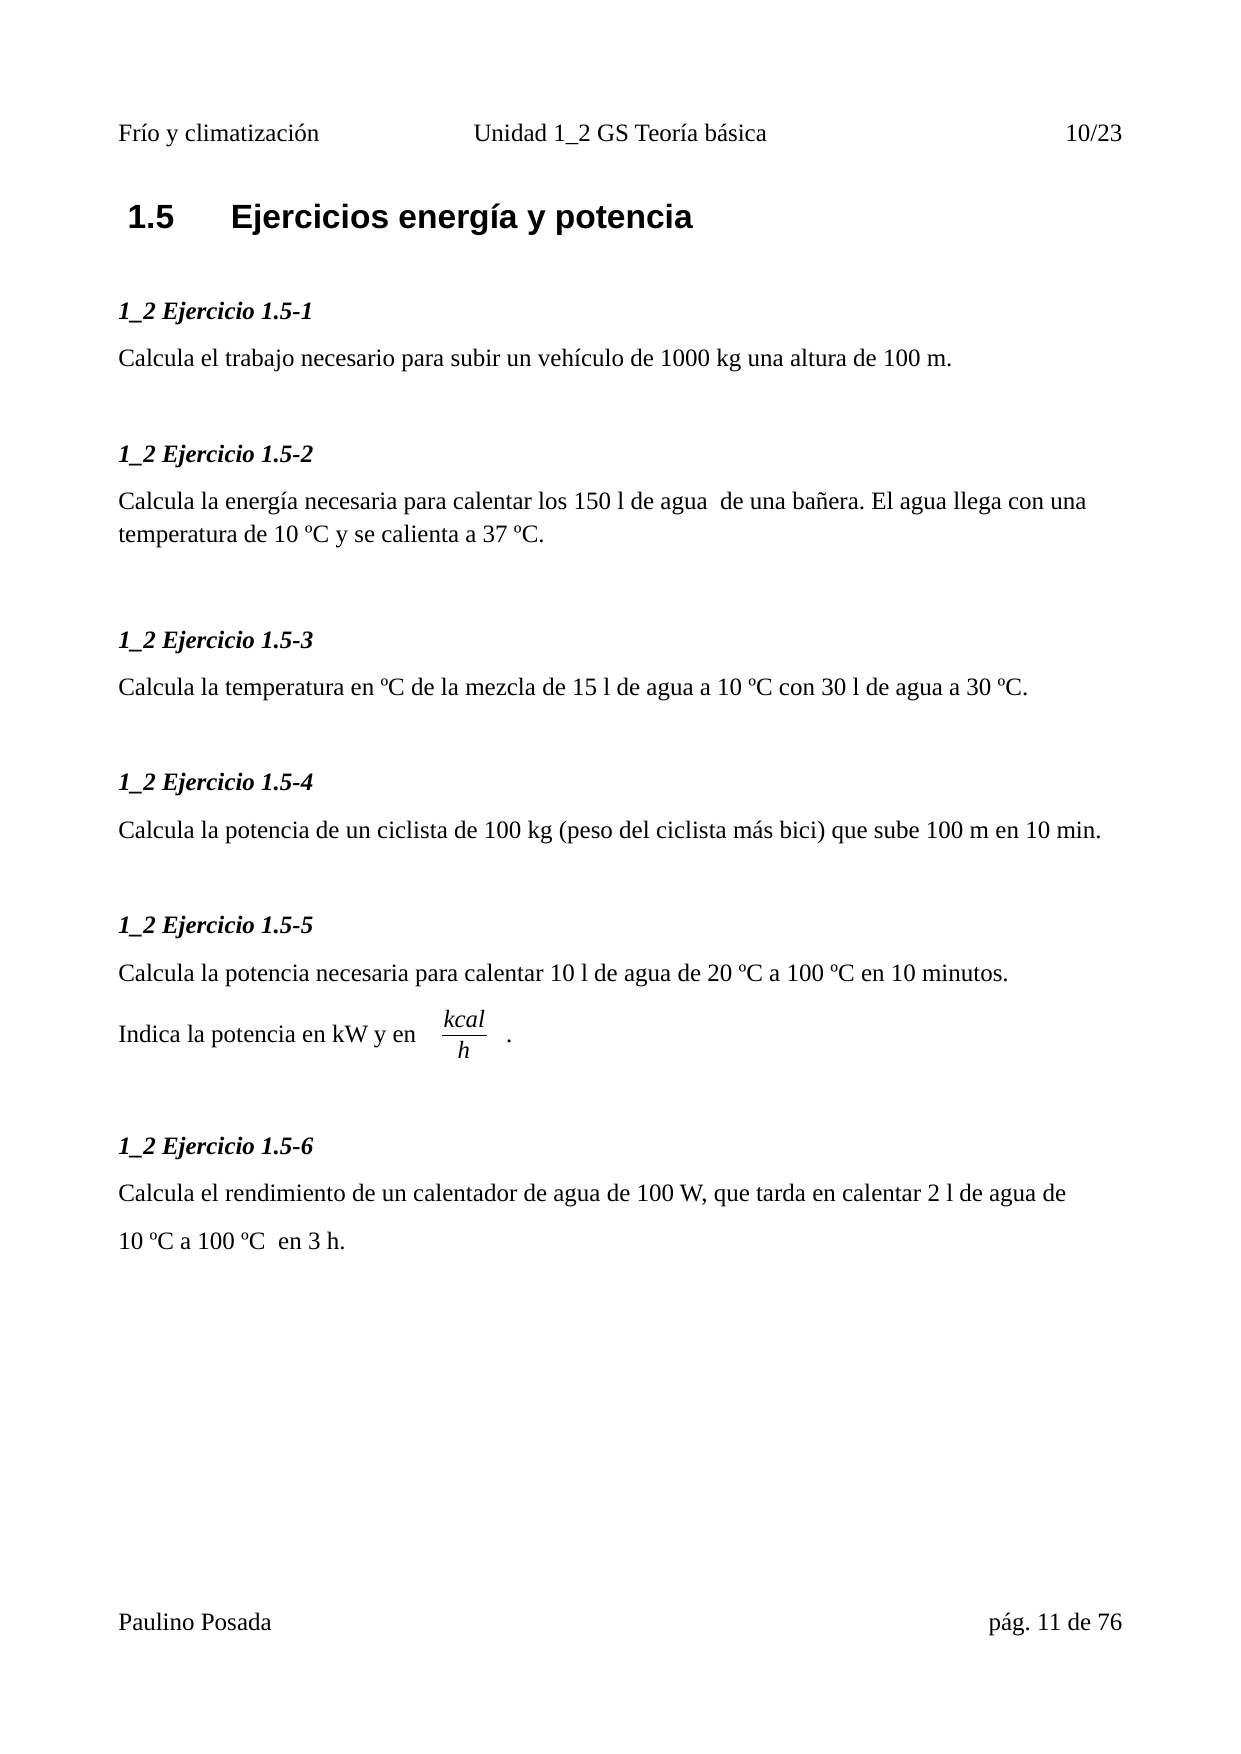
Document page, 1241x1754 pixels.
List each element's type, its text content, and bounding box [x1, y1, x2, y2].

text 1_2 Ejercicio 1.5-6 [118, 1131, 1122, 1160]
text Calcula la temperatura en ºC de la mezcla de 15 l de agua a 10 ºC con 30 l de agua a 30 ºC. [118, 672, 1122, 701]
text 10 ºC a 100 ºC en 3 h. [118, 1226, 1122, 1255]
text Indica la potencia en kW y en . [118, 1006, 1122, 1064]
text 1_2 Ejercicio 1.5-2 [118, 439, 1122, 467]
text 1_2 Ejercicio 1.5-4 [118, 767, 1122, 796]
text Calcula la energía necesaria para calentar los 150 l de agua de una bañera. El agua llega con una temperatura de 10 ºC y se calienta a 37 ºC. [118, 486, 1122, 548]
subtitle Ejercicios energía y potencia [118, 197, 1122, 236]
text 1_2 Ejercicio 1.5-1 [118, 296, 1122, 325]
text 1_2 Ejercicio 1.5-3 [118, 625, 1122, 653]
text Calcula la potencia necesaria para calentar 10 l de agua de 20 ºC a 100 ºC en 10 minutos. [118, 958, 1122, 987]
text Calcula el rendimiento de un calentador de agua de 100 W, que tarda en calentar 2 l de agua de [118, 1178, 1122, 1207]
text Calcula el trabajo necesario para subir un vehículo de 1000 kg una altura de 100 m. [118, 343, 1122, 372]
text 1_2 Ejercicio 1.5-5 [118, 910, 1122, 939]
text Calcula la potencia de un ciclista de 100 kg (peso del ciclista más bici) que sube 100 m en 10 min. [118, 815, 1122, 844]
